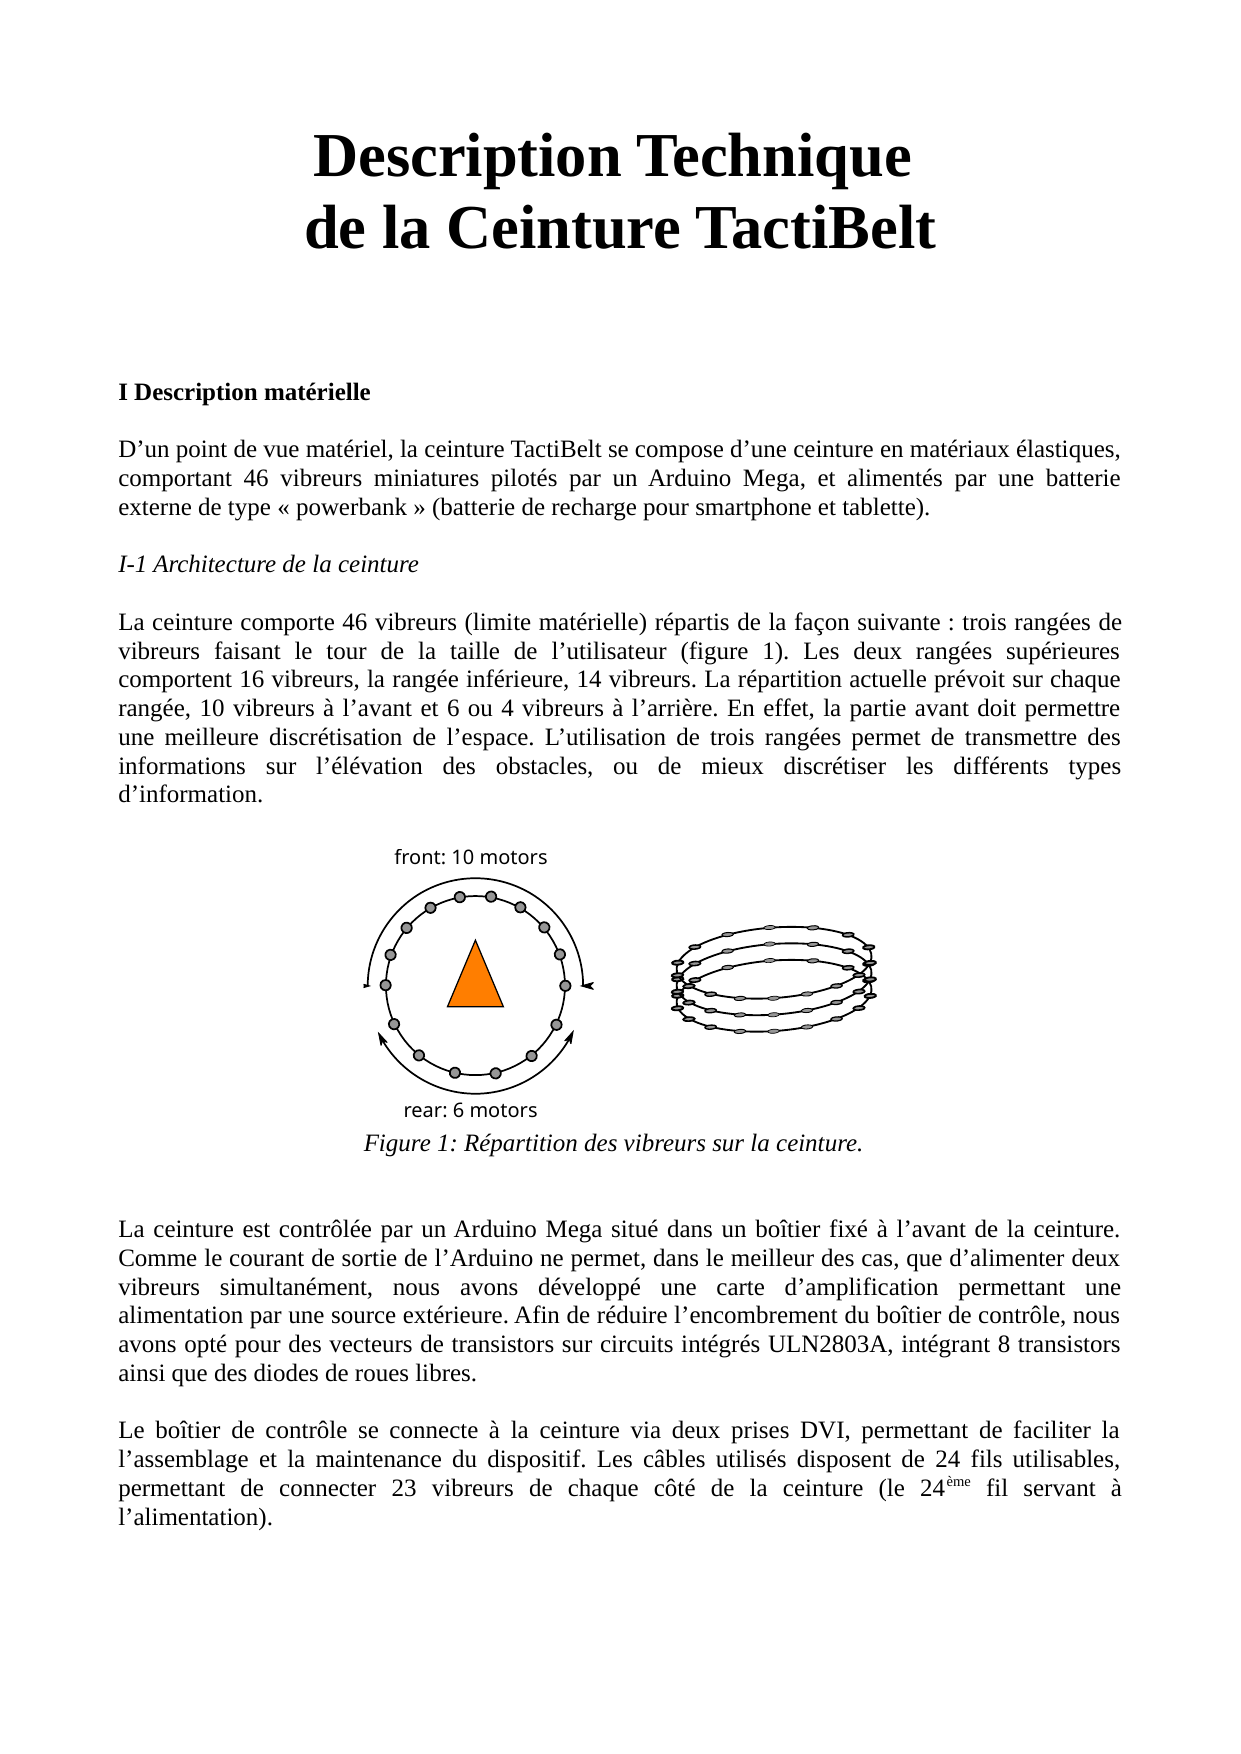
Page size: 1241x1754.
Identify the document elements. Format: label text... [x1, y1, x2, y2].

text de la Ceinture TactiBelt [118, 190, 1122, 262]
text Figure 1: Répartition des vibreurs sur la ceinture. [363, 849, 877, 1157]
text Le boîtier de contrôle se connecte à la ceinture via deux prises DVI, permettant de faciliter la l’assemblage et la maintenance du dispositif. Les câbles utilisés disposent de 24 fils utilisables, permettant de connecter 23 vibreurs de chaque côté de la ceinture (le 24ème fil servant à l’alimentation). [118, 1415, 1122, 1530]
text La ceinture est contrôlée par un Arduino Mega situé dans un boîtier fixé à l’avant de la ceinture. Comme le courant de sortie de l’Arduino ne permet, dans le meilleur des cas, que d’alimenter deux vibreurs simultanément, nous avons développé une carte d’amplification permettant une alimentation par une source extérieure. Afin de réduire l’encombrement du boîtier de contrôle, nous avons opté pour des vecteurs de transistors sur circuits intégrés ULN2803A, intégrant 8 transistors ainsi que des diodes de roues libres. [118, 1214, 1122, 1387]
text I-1 Architecture de la ceinture [118, 549, 1122, 578]
text I Description matérielle [118, 377, 1122, 406]
text Description Technique [118, 118, 1122, 190]
text D’un point de vue matériel, la ceinture TactiBelt se compose d’une ceinture en matériaux élastiques, comportant 46 vibreurs miniatures pilotés par un Arduino Mega, et alimentés par une batterie externe de type « powerbank » (batterie de recharge pour smartphone et tablette). [118, 434, 1122, 521]
text La ceinture comporte 46 vibreurs (limite matérielle) répartis de la façon suivante : trois rangées de vibreurs faisant le tour de la taille de l’utilisateur (figure 1). Les deux rangées supérieures comportent 16 vibreurs, la rangée inférieure, 14 vibreurs. La répartition actuelle prévoit sur chaque rangée, 10 vibreurs à l’avant et 6 ou 4 vibreurs à l’arrière. En effet, la partie avant doit permettre une meilleure discrétisation de l’espace. L’utilisation de trois rangées permet de transmettre des informations sur l’élévation des obstacles, ou de mieux discrétiser les différents types d’information. [118, 607, 1122, 808]
